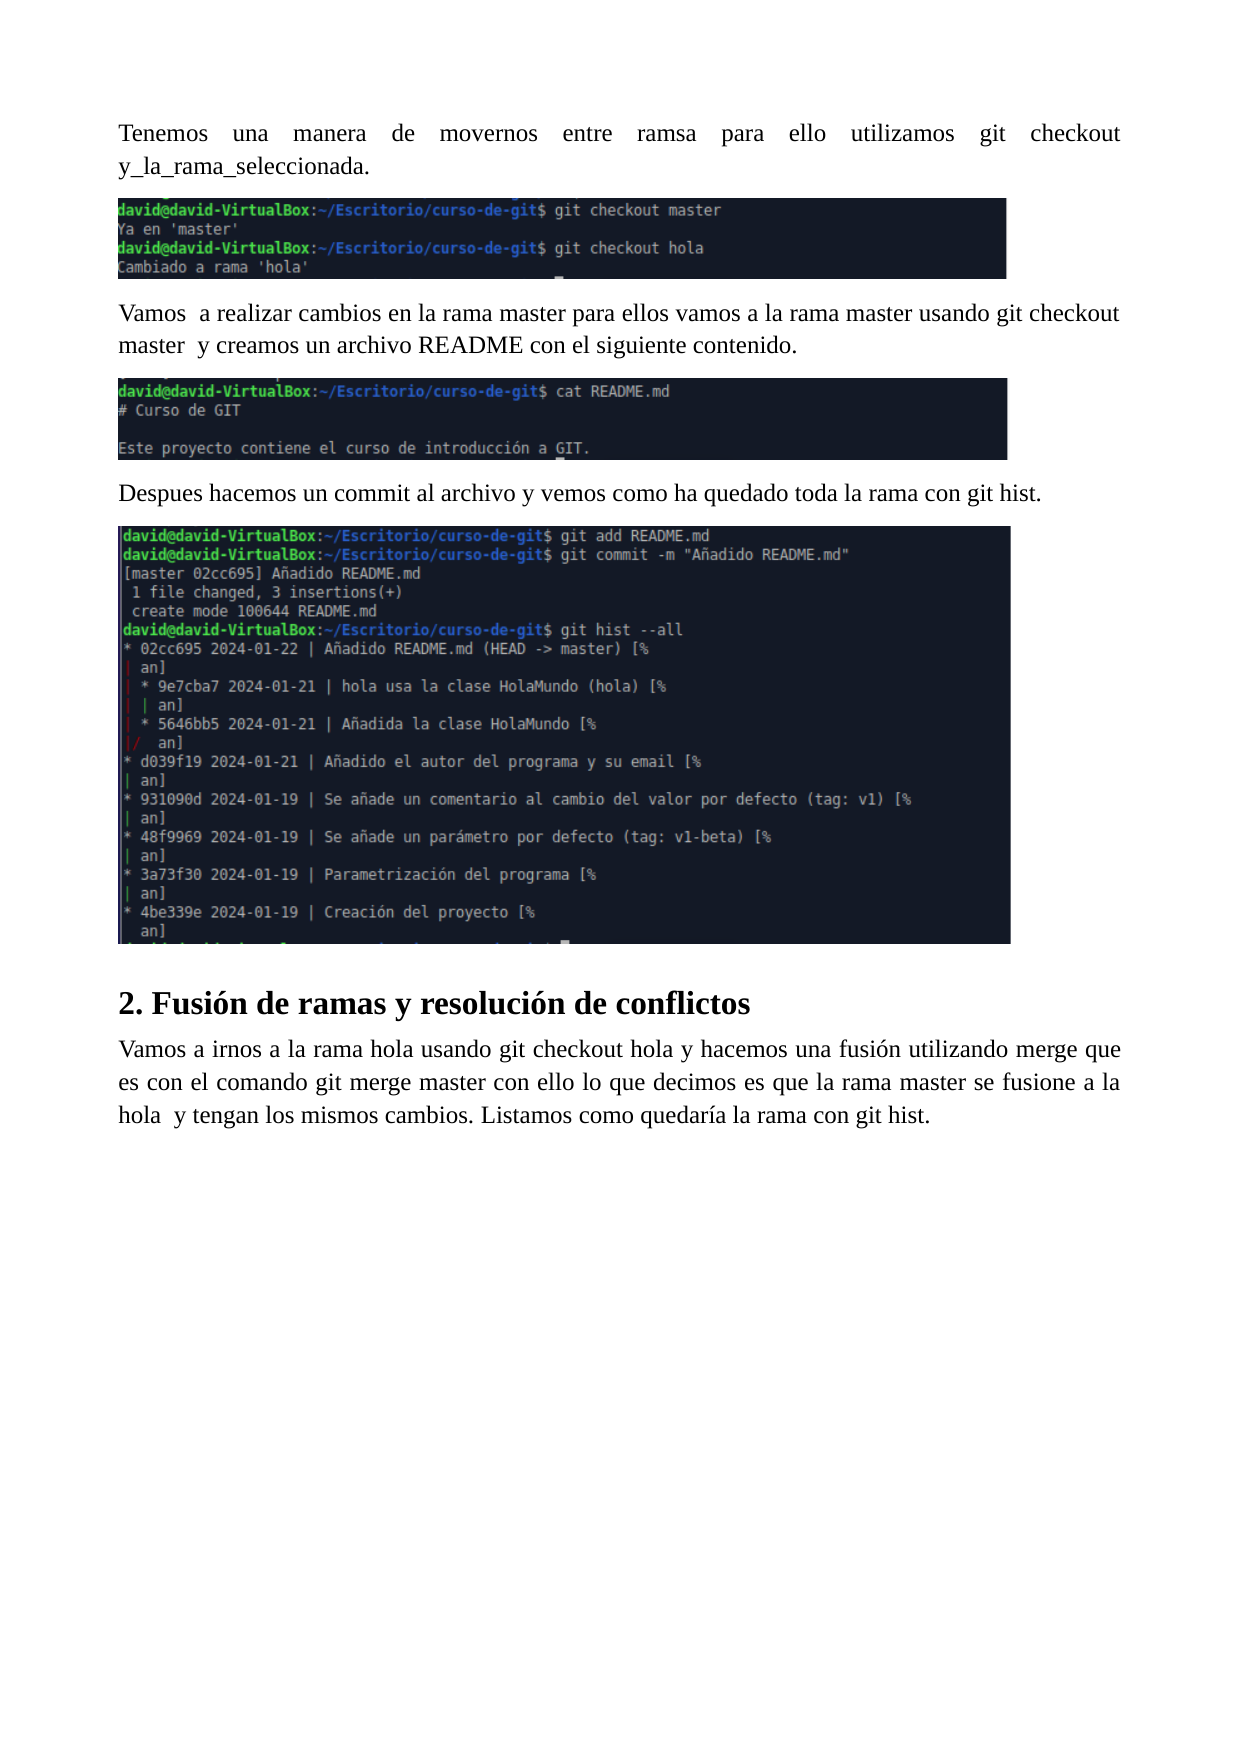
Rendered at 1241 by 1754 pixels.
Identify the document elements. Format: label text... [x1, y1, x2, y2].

picture [118, 526, 1011, 944]
text Vamos a realizar cambios en la rama master para ellos vamos a la rama master usando git checkout master y creamos un archivo README con el siguiente contenido. [118, 298, 1122, 359]
text Tenemos una manera de movernos entre ramsa para ello utilizamos git checkout y_la_rama_seleccionada. [118, 118, 1122, 180]
picture [118, 198, 1009, 279]
picture [118, 378, 1010, 460]
subtitle 2. Fusión de ramas y resolución de conflictos [118, 983, 1122, 1021]
text Vamos a irnos a la rama hola usando git checkout hola y hacemos una fusión utilizando merge que es con el comando git merge master con ello lo que decimos es que la rama master se fusione a la hola y tengan los mismos cambios. Listamos como quedaría la rama con git hist. [118, 1034, 1122, 1129]
text Despues hacemos un commit al archivo y vemos como ha quedado toda la rama con git hist. [118, 478, 1122, 507]
